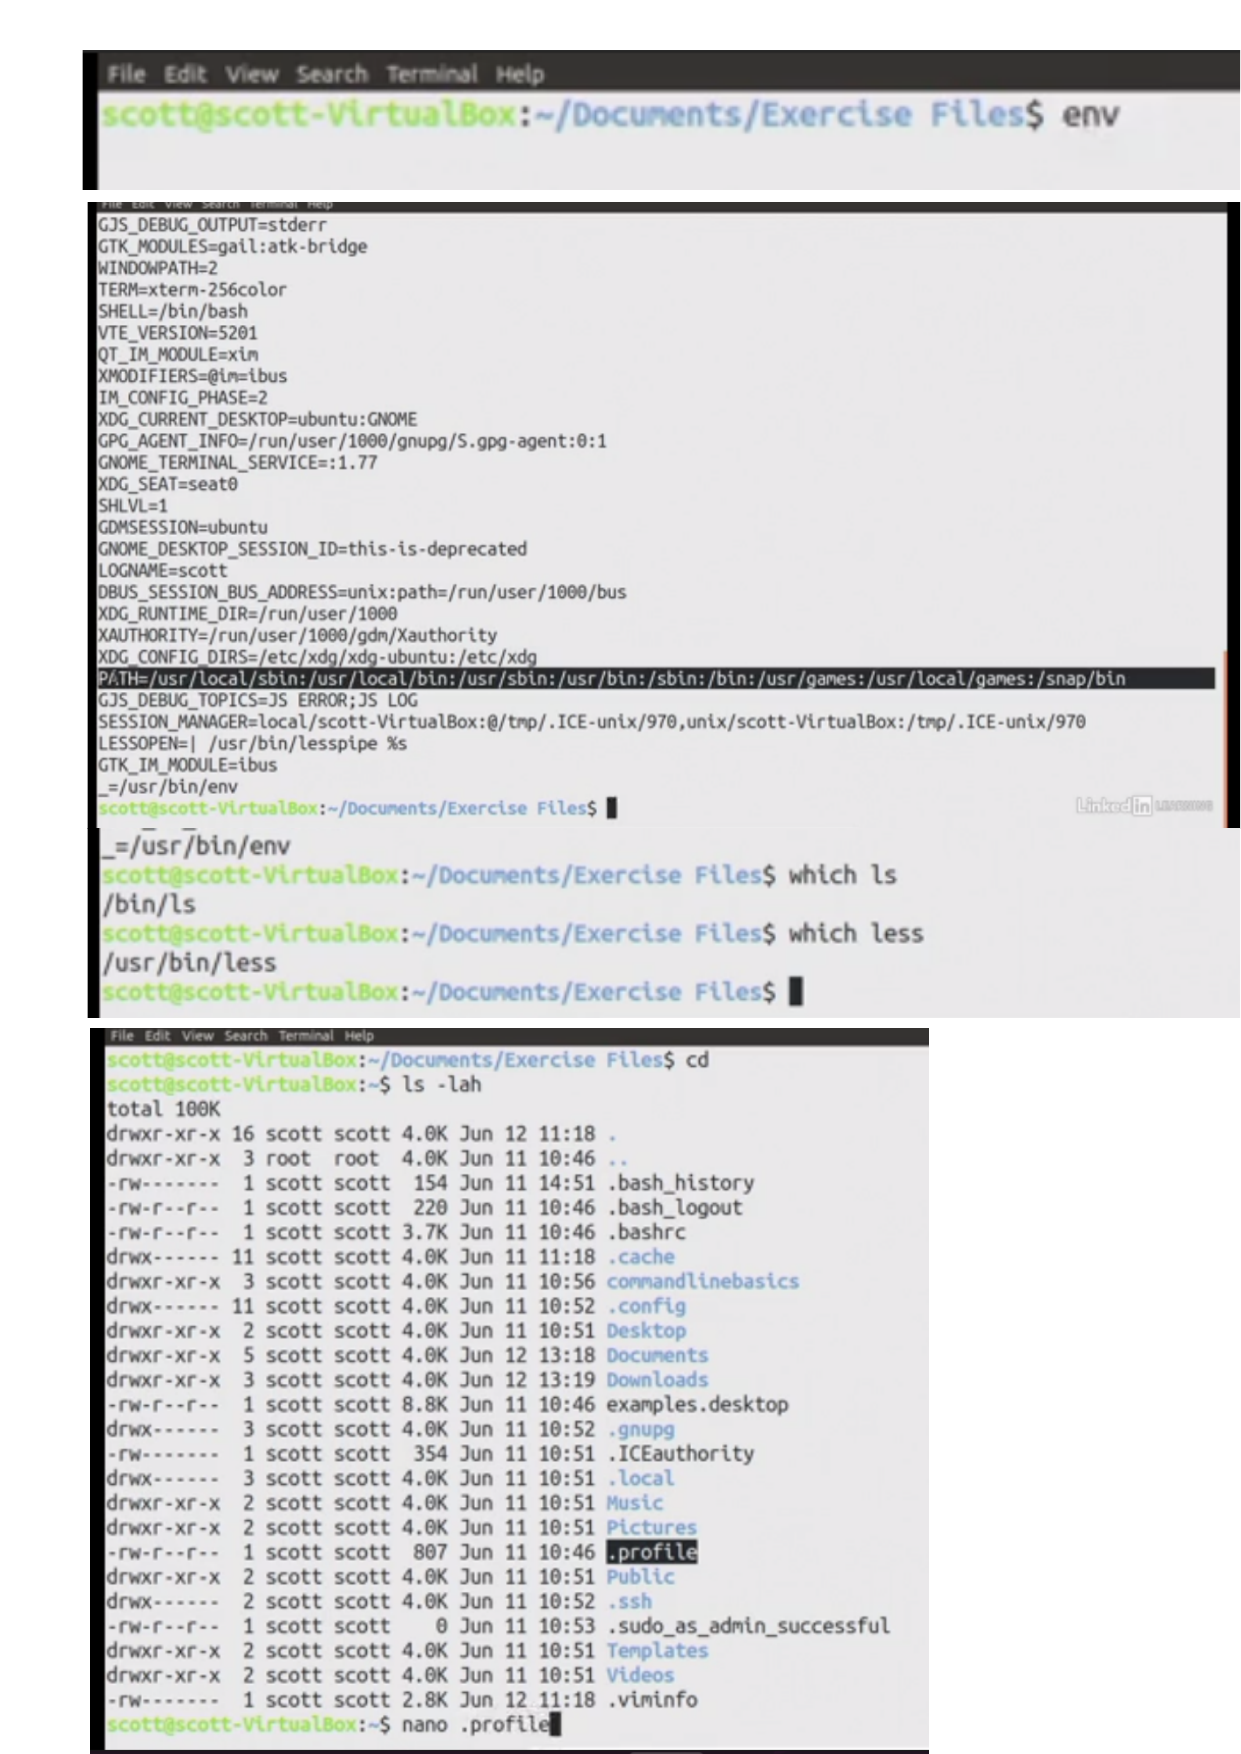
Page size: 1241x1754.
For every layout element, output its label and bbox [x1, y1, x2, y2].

picture [82, 50, 631, 106]
picture [90, 1028, 830, 1754]
picture [87, 903, 1241, 1018]
picture [87, 202, 1241, 829]
